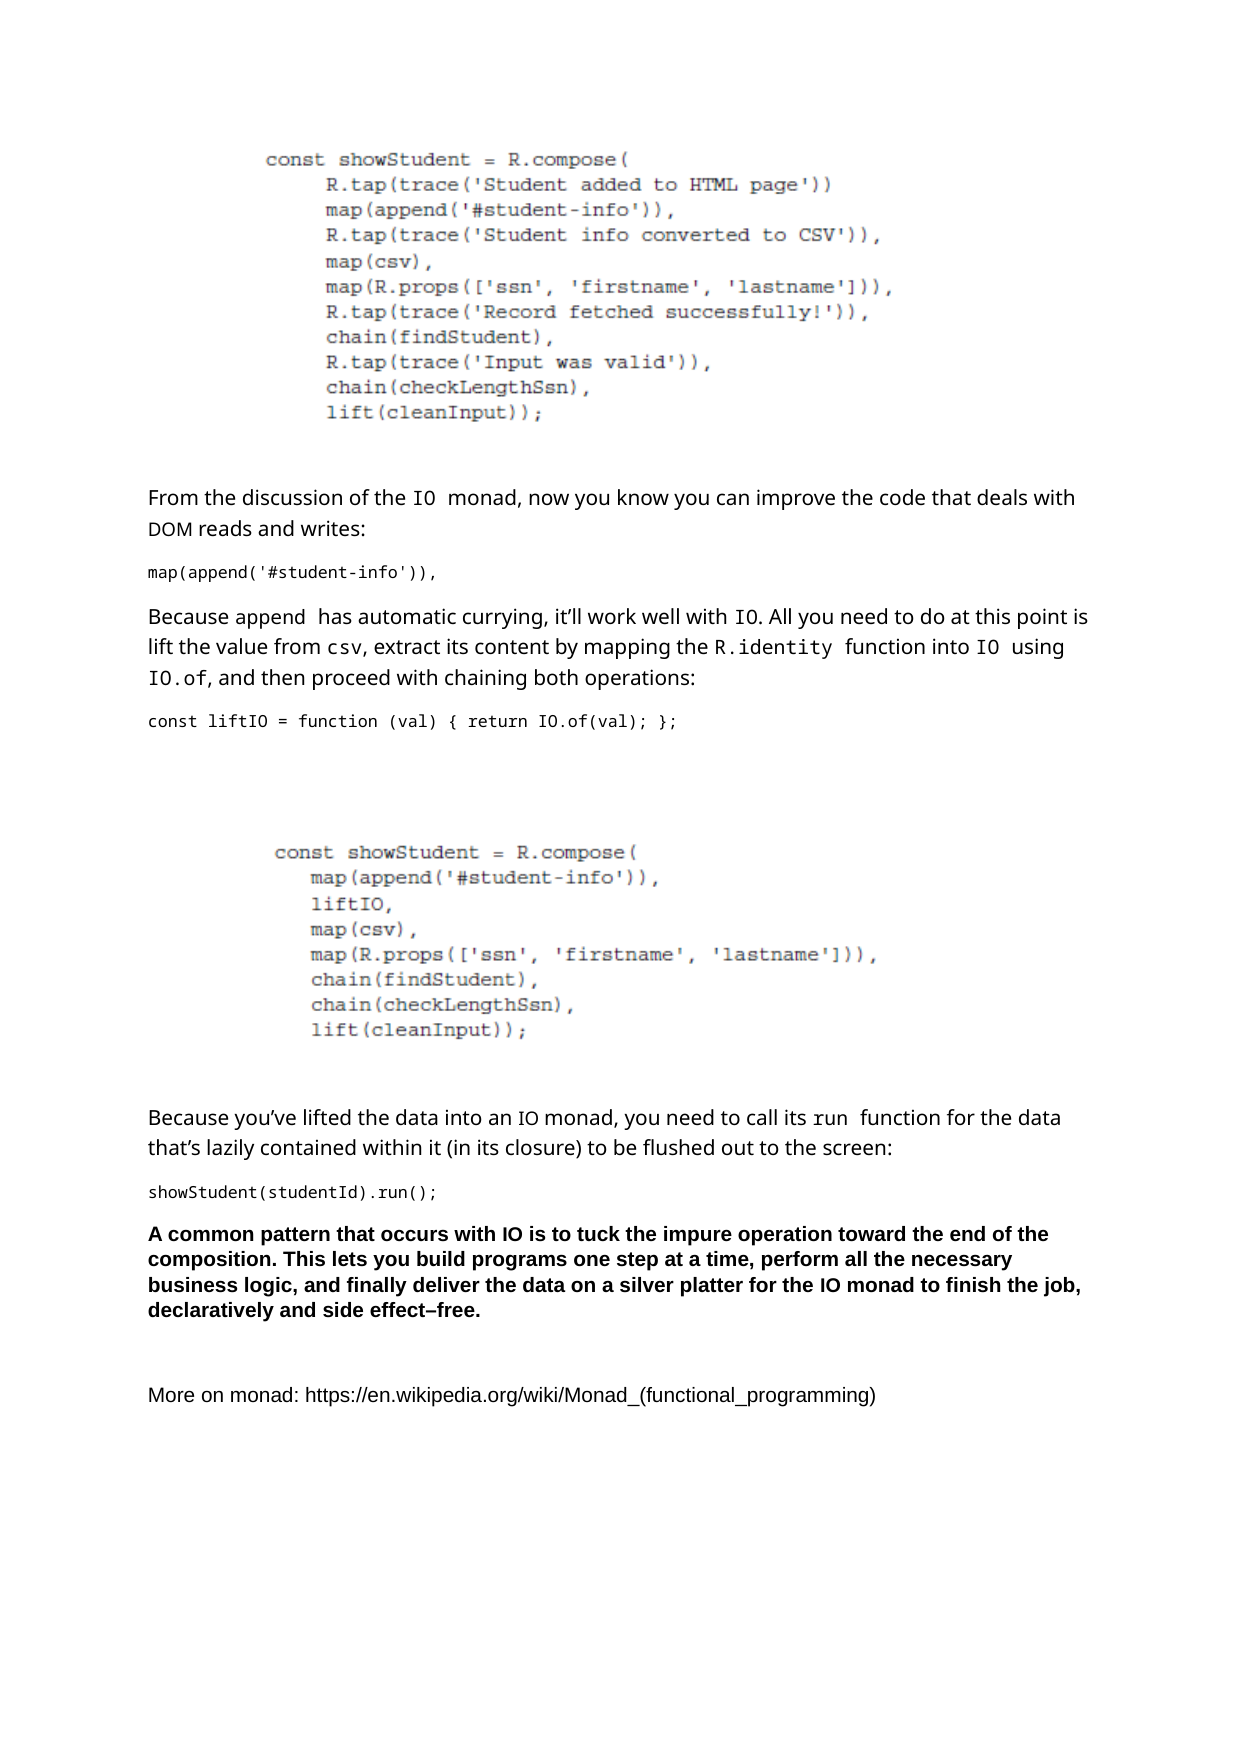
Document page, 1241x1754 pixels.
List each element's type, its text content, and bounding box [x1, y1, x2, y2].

text map(append('#student-info')), [148, 561, 1093, 584]
text showStudent(studentId).run(); [148, 1181, 1093, 1203]
text From the discussion of the IO monad, now you know you can improve the code that deals with DOM reads and writes: [148, 483, 1093, 542]
text A common pattern that occurs with IO is to tuck the impure operation toward the end of the composition. This lets you build programs one step at a time, perform all the necessary business logic, and finally deliver the data on a silver platter for the IO monad to finish the job, declaratively and side effect–free. [148, 1221, 1093, 1322]
text Because append has automatic currying, it’ll work well with IO. All you need to do at this point is lift the value from csv, extract its content by mapping the R.identity function into IO using IO.of, and then proceed with chaining both operations: [148, 602, 1093, 691]
text Because you’ve lifted the data into an IO monad, you need to call its run function for the data that’s lazily contained within it (in its closure) to be flushed out to the screen: [148, 1103, 1093, 1162]
text const liftIO = function (val) { return IO.of(val); }; [148, 710, 1093, 733]
text More on monad: https://en.wikipedia.org/wiki/Monad_(functional_programming) [148, 1383, 1093, 1407]
